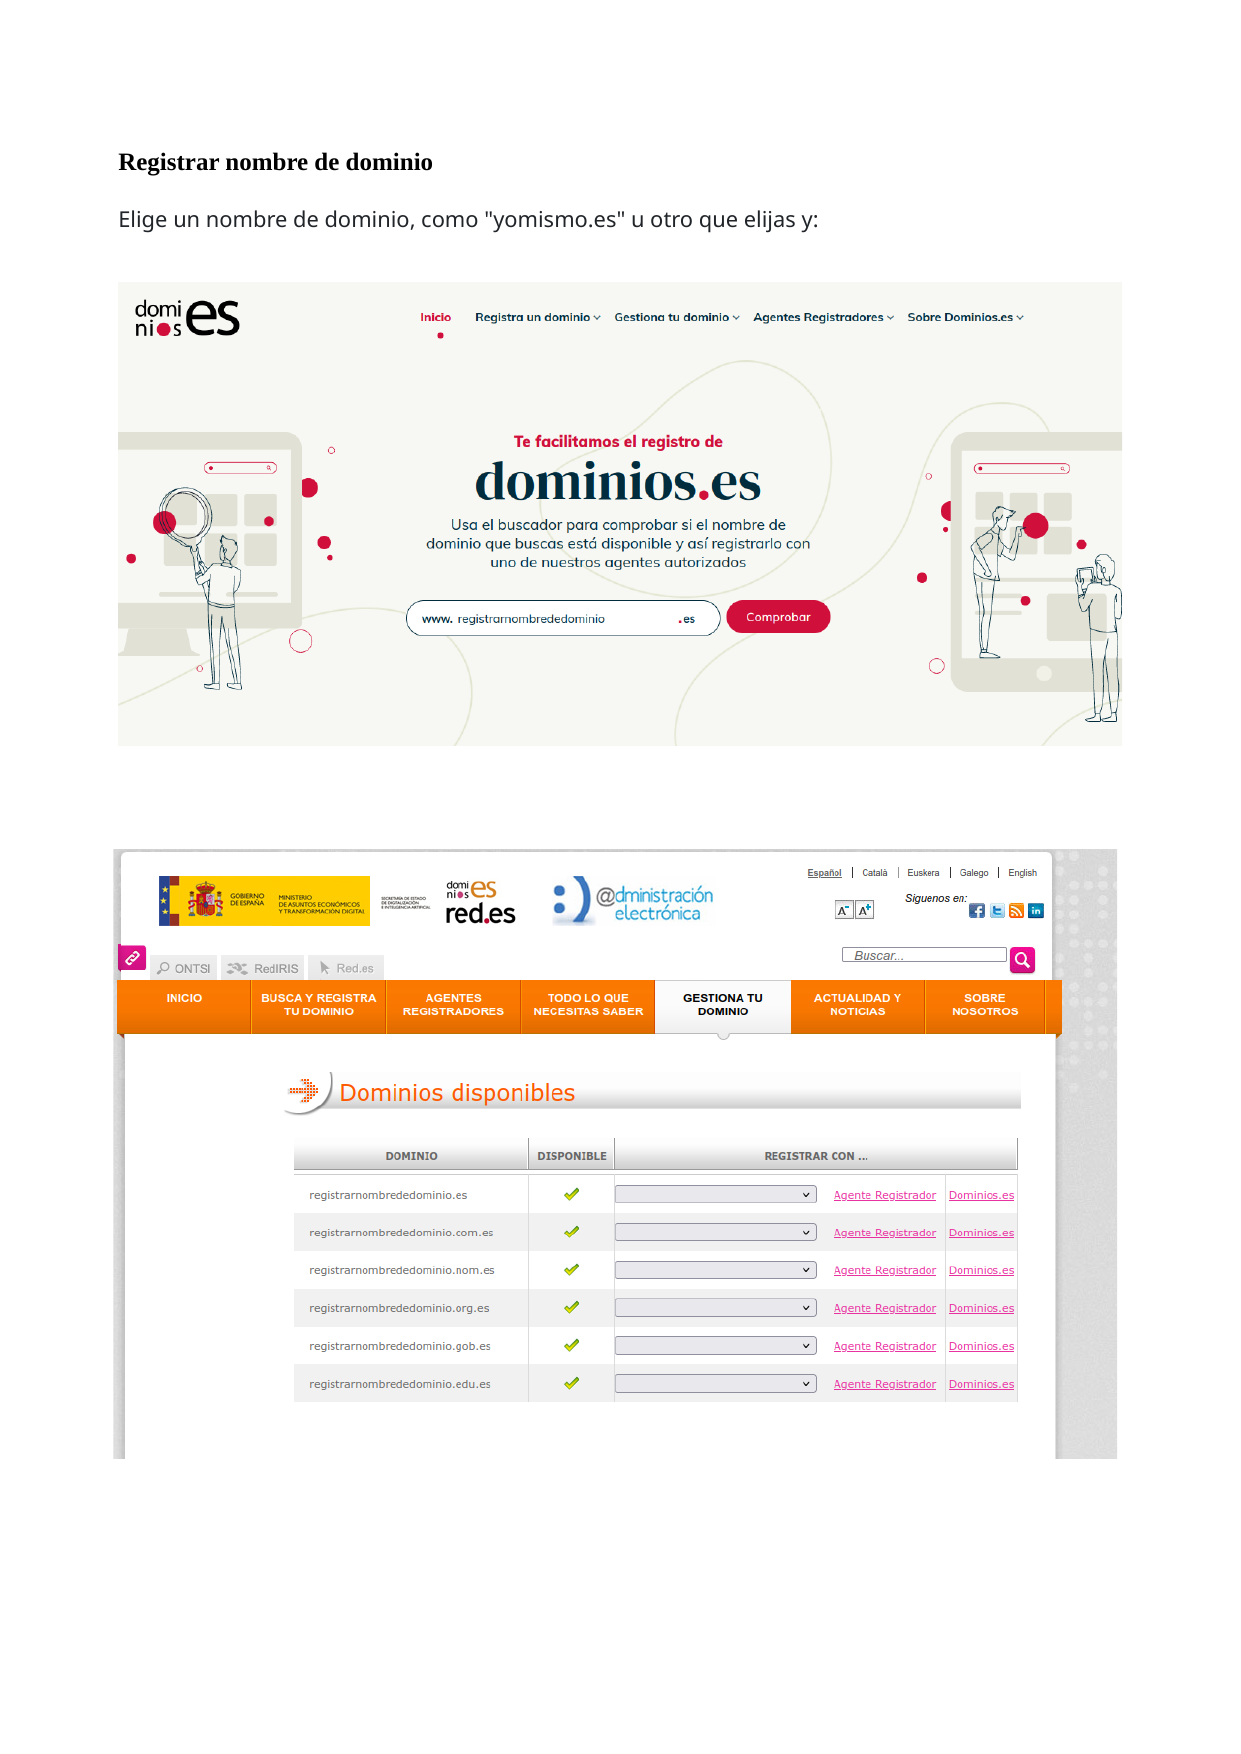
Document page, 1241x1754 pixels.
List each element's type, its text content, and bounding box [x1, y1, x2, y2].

text Registrar nombre de dominio [118, 147, 1122, 176]
picture [113, 849, 1118, 1459]
text Elige un nombre de dominio, como "yomismo.es" u otro que elijas y: [118, 204, 1122, 234]
picture [118, 282, 1123, 746]
